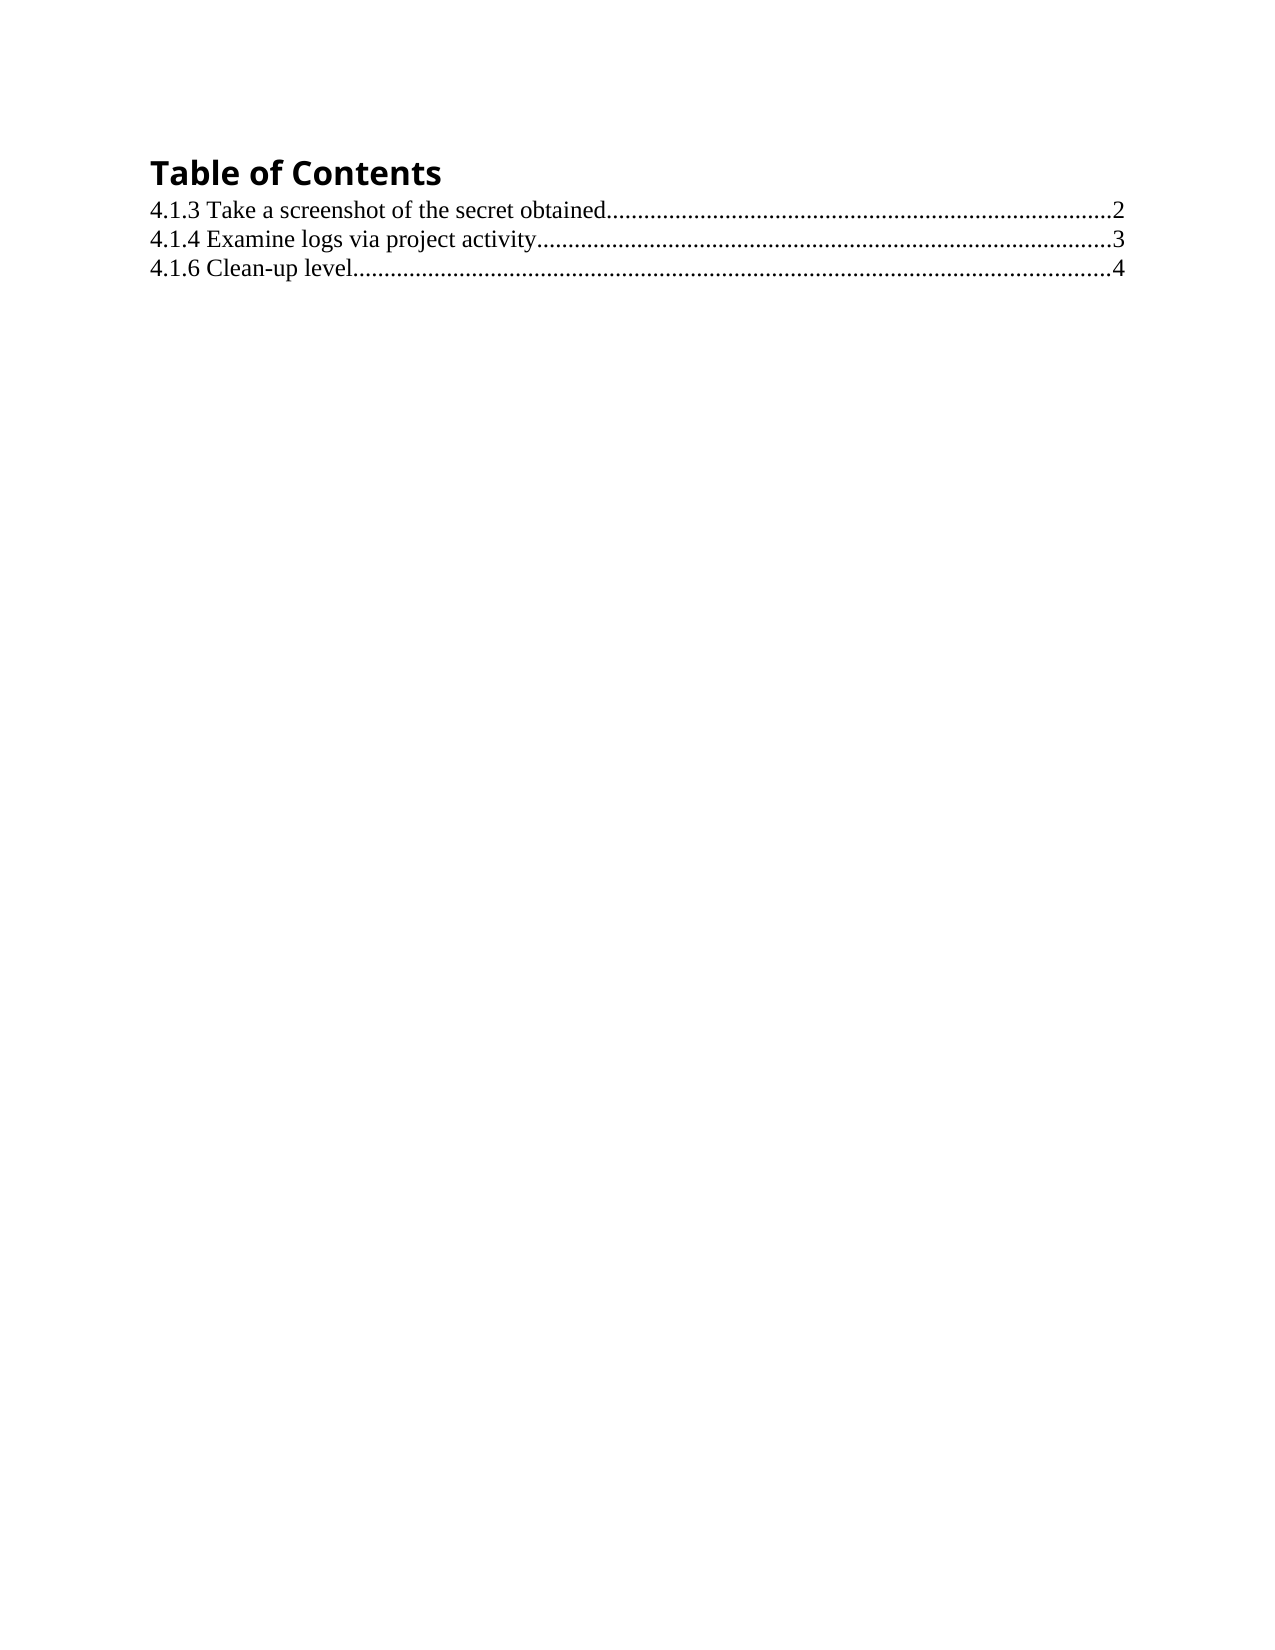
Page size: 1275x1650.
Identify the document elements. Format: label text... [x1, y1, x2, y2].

text 4.1.4 Examine logs via project activity 3 [150, 224, 1125, 253]
subtitle Table of Contents [150, 150, 1125, 195]
text 4.1.6 Clean-up level 4 [150, 253, 1125, 282]
text 4.1.3 Take a screenshot of the secret obtained 2 [150, 195, 1125, 224]
